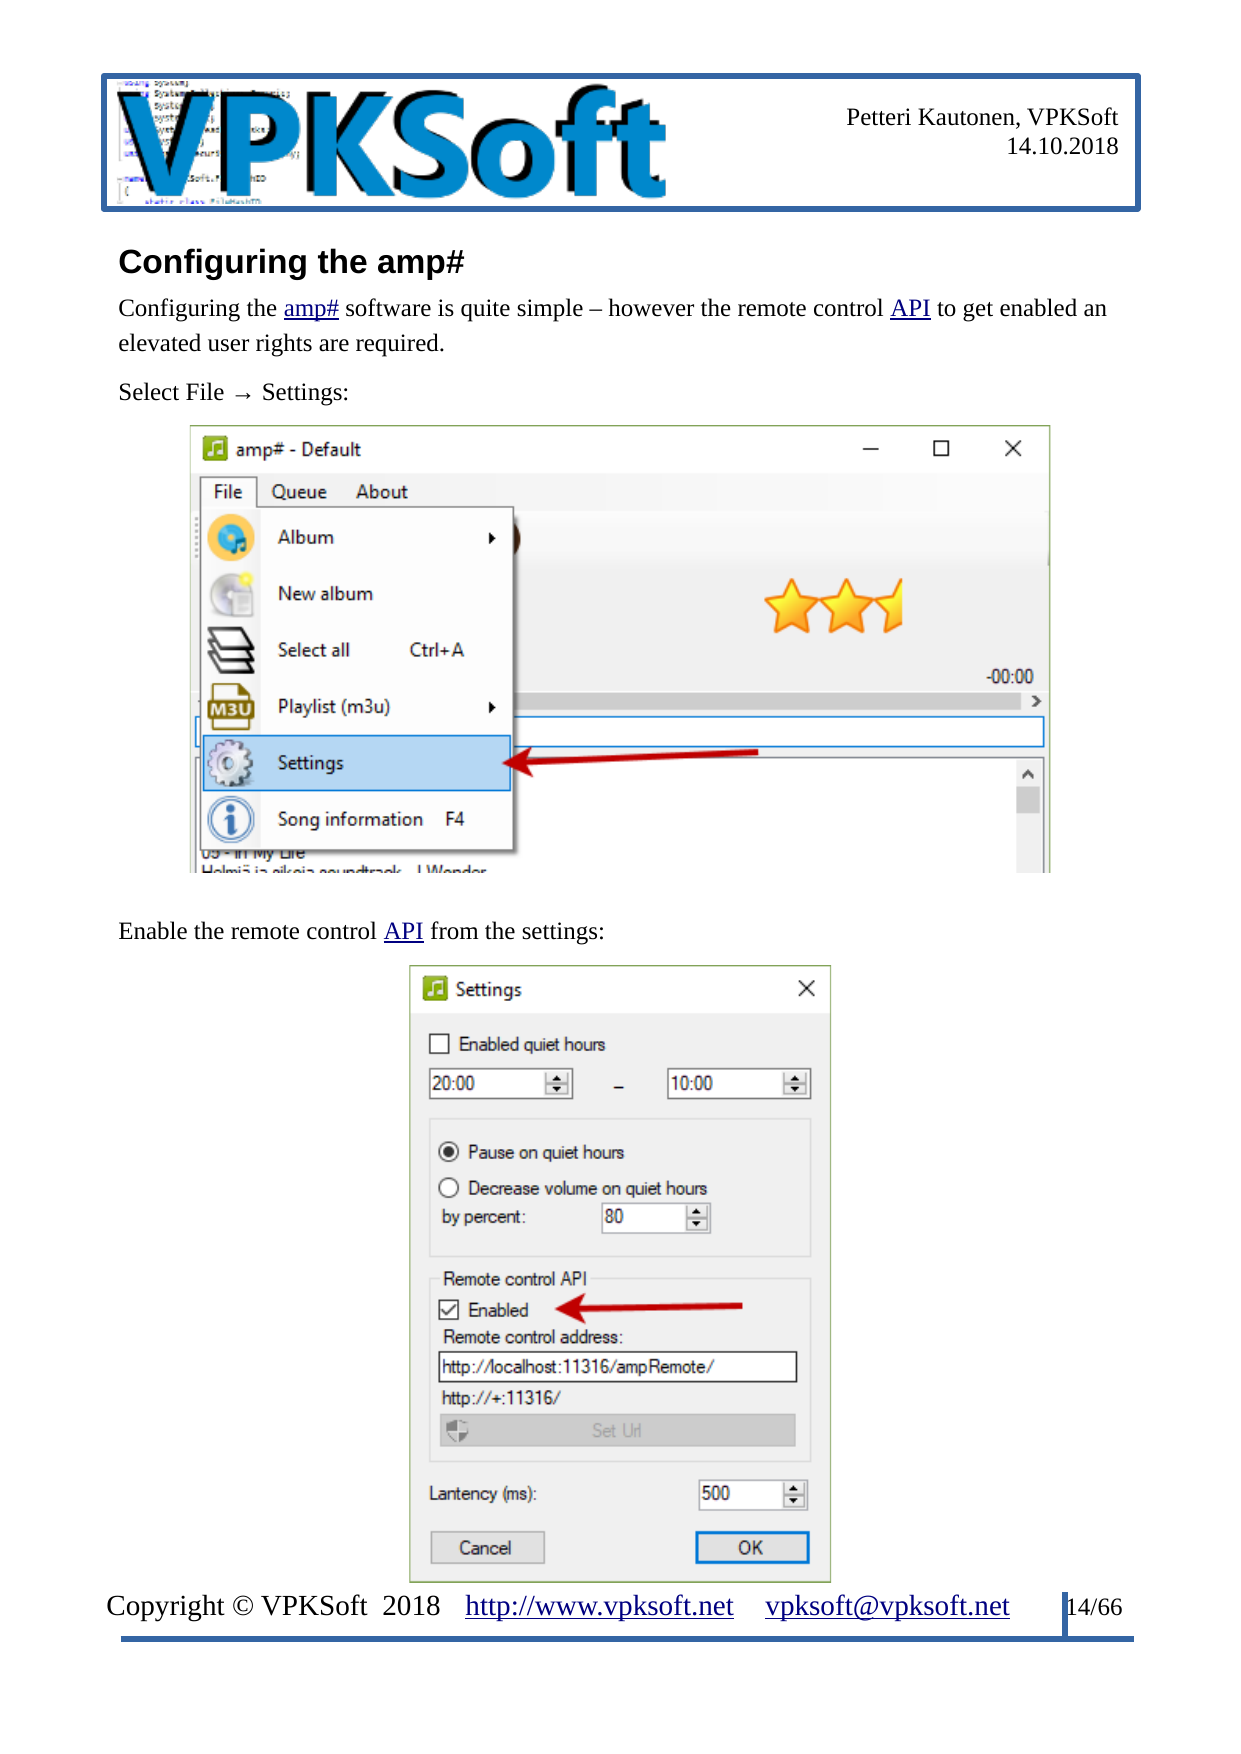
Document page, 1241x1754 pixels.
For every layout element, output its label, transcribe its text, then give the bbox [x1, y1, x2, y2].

picture [189, 425, 1051, 873]
picture [409, 965, 832, 1583]
subtitle Configuring the amp# [118, 242, 1122, 281]
text Select File → Settings: [118, 377, 1122, 406]
text Configuring the amp# software is quite simple – however the remote control API to get enabled an elevated user rights are required. [118, 293, 1122, 356]
text Enable the remote control API from the settings: [118, 916, 1122, 945]
picture [116, 81, 672, 204]
